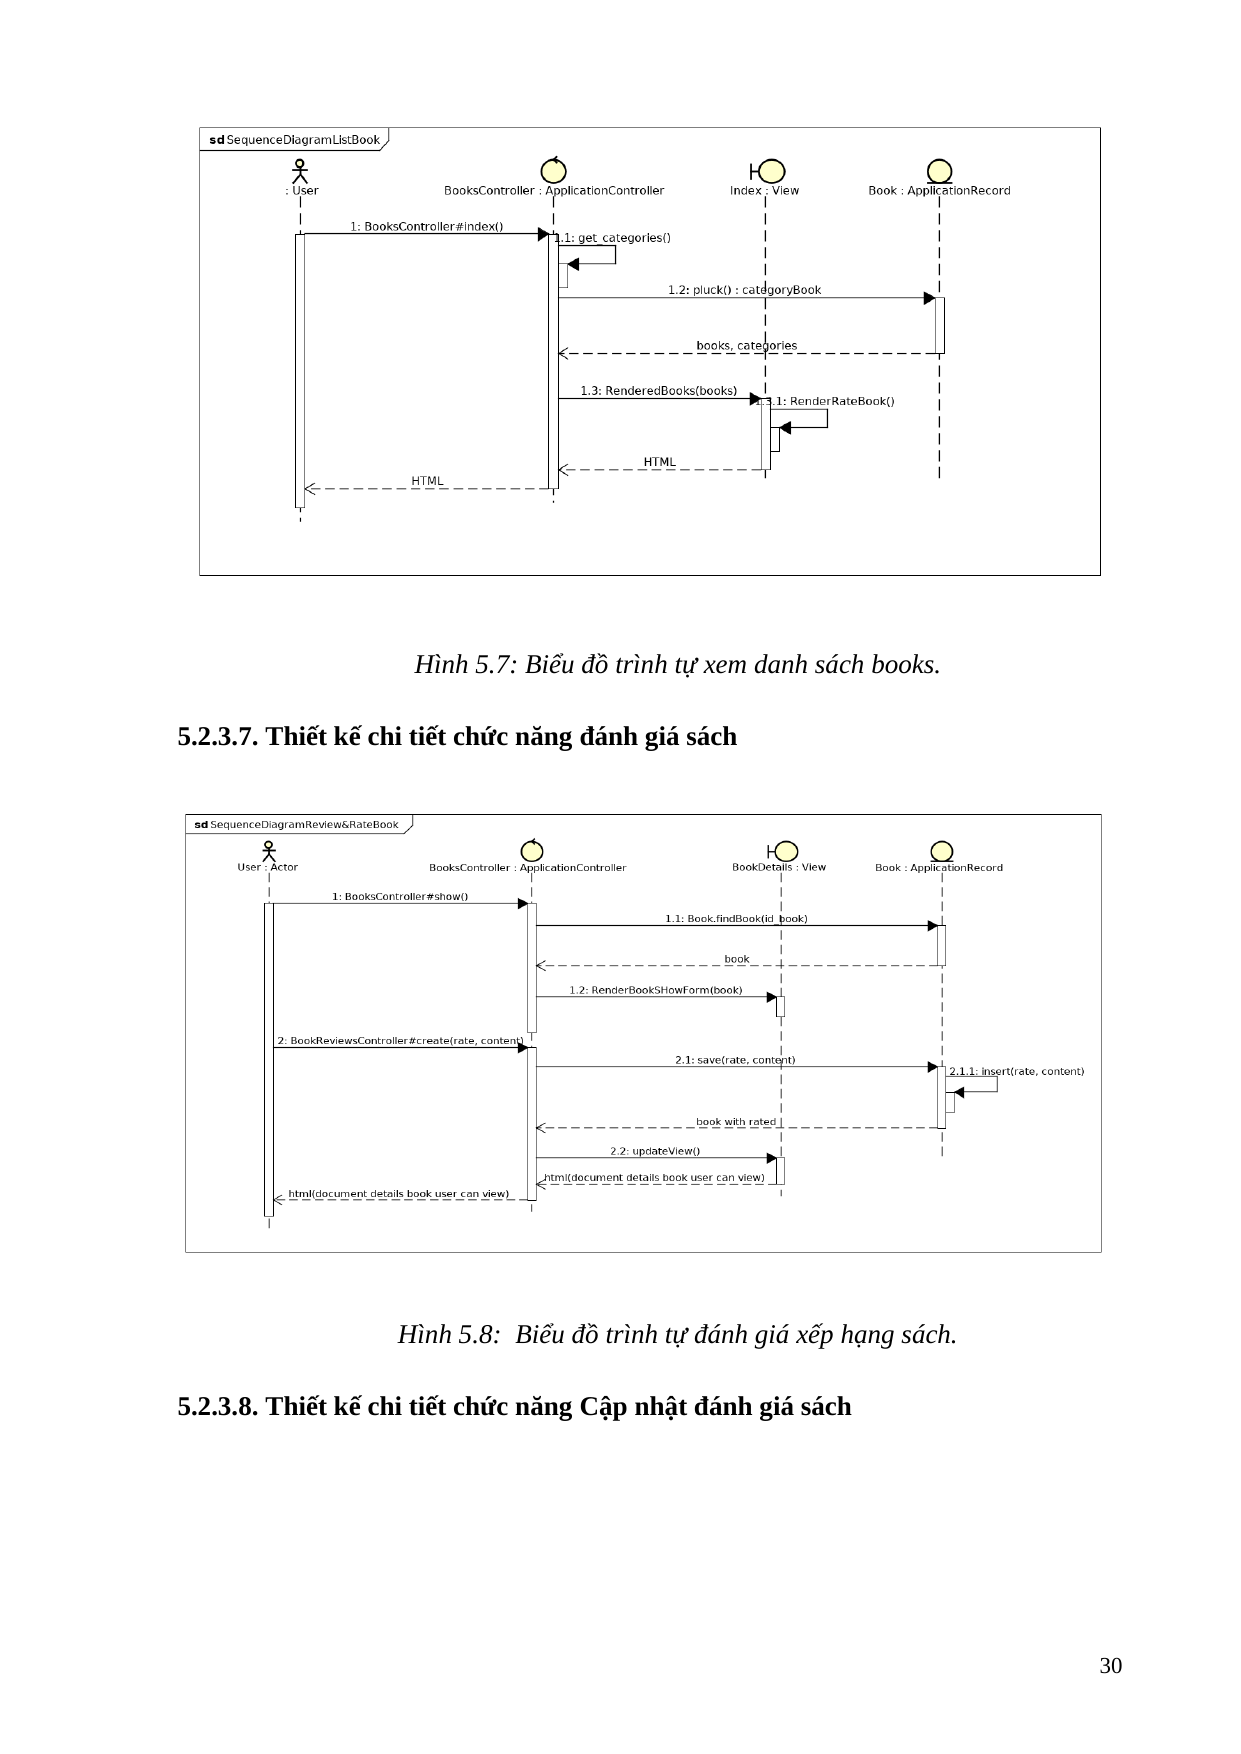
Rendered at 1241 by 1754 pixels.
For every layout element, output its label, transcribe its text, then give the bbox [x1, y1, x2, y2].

text Hình 5.8: Biểu đồ trình tự đánh giá xếp hạng sách. [177, 1318, 398, 1349]
text Hình 5.8: Biểu đồ trình tự đánh giá xếp hạng sách. [958, 1318, 1122, 1349]
text Hình 5.7: Biểu đồ trình tự xem danh sách books. [941, 648, 1122, 679]
picture [177, 806, 1109, 1260]
picture [191, 118, 1109, 584]
subtitle 5.2.3.8. Thiết kế chi tiết chức năng Cập nhật đánh giá sách [177, 1390, 1122, 1421]
text Hình 5.7: Biểu đồ trình tự xem danh sách books. [177, 648, 414, 679]
subtitle 5.2.3.7. Thiết kế chi tiết chức năng đánh giá sách [177, 720, 1122, 751]
